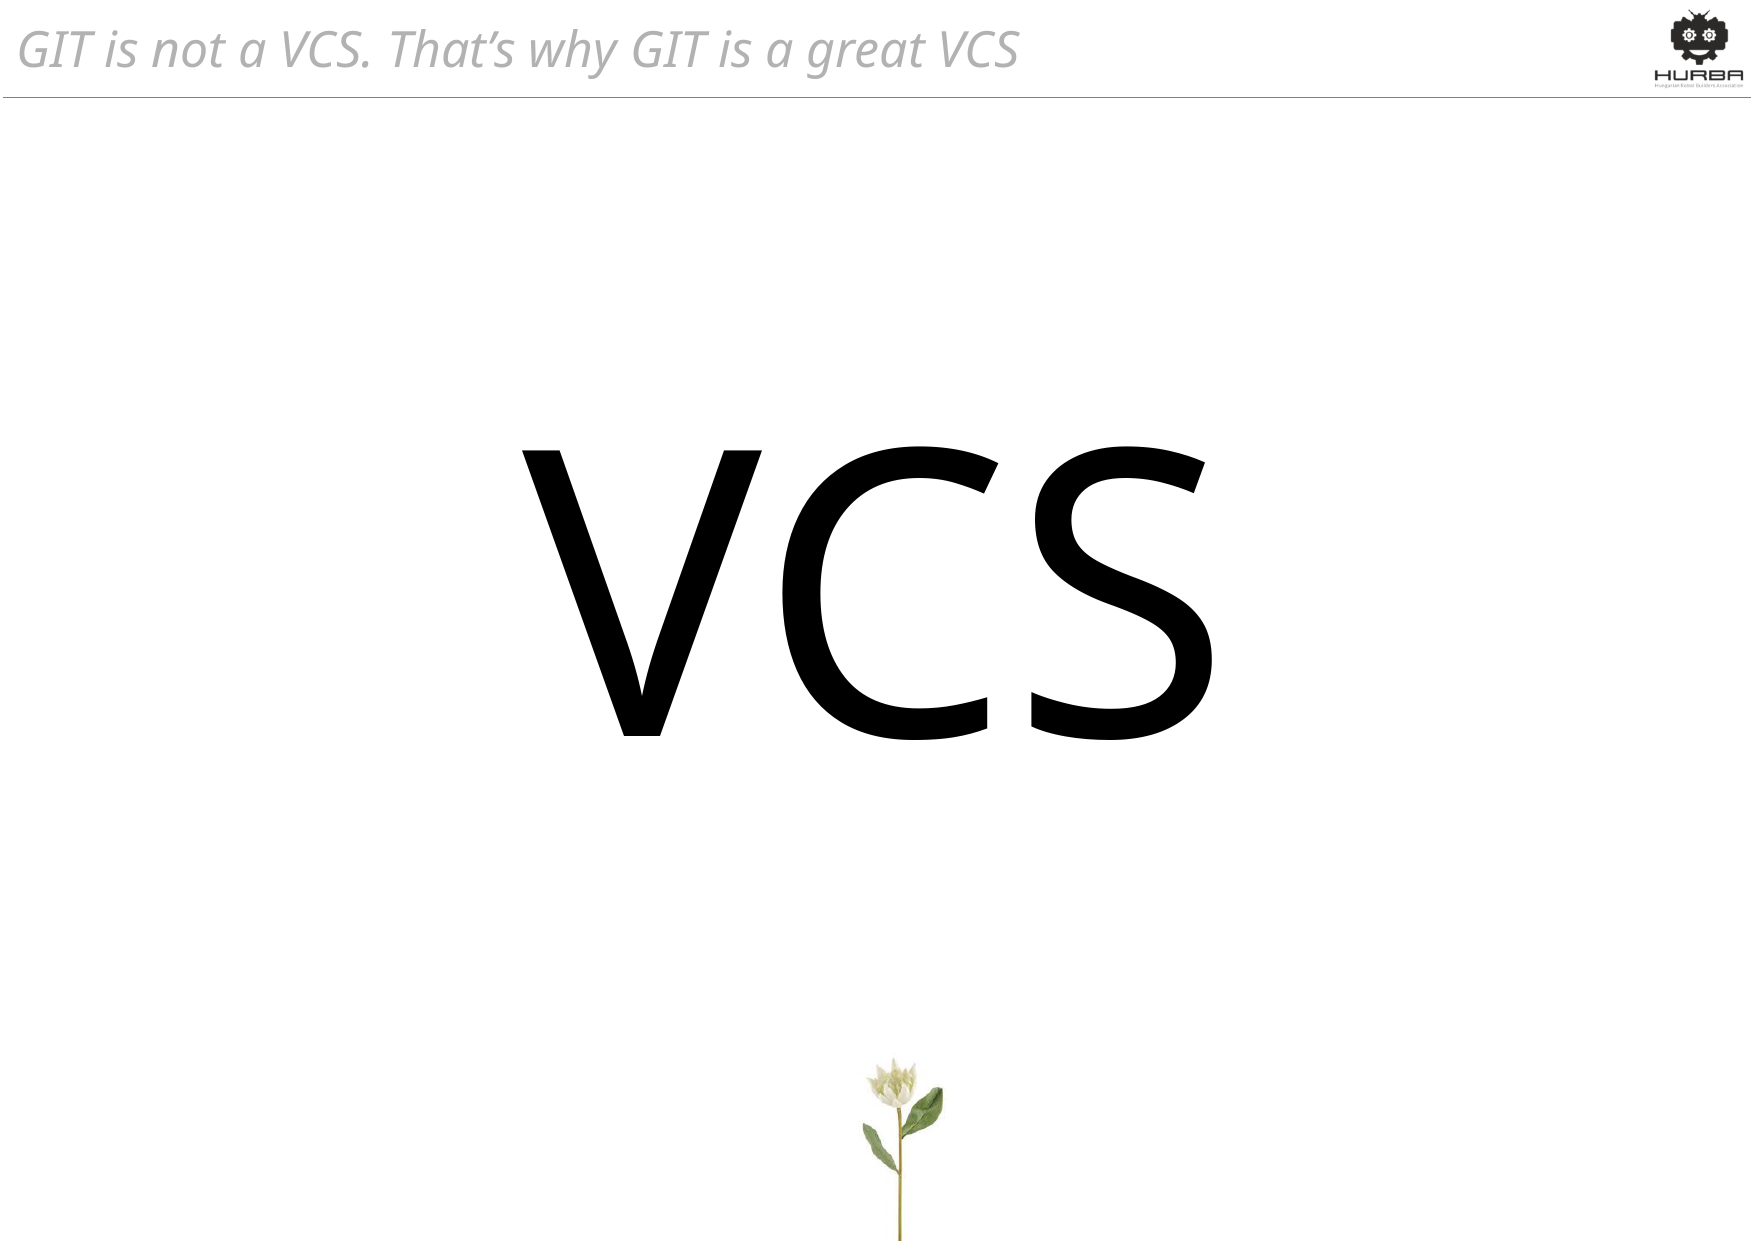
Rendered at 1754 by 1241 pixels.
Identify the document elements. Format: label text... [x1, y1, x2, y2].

picture [1644, 3, 1754, 102]
text VCS [3, 309, 1751, 853]
picture [805, 1053, 993, 1241]
